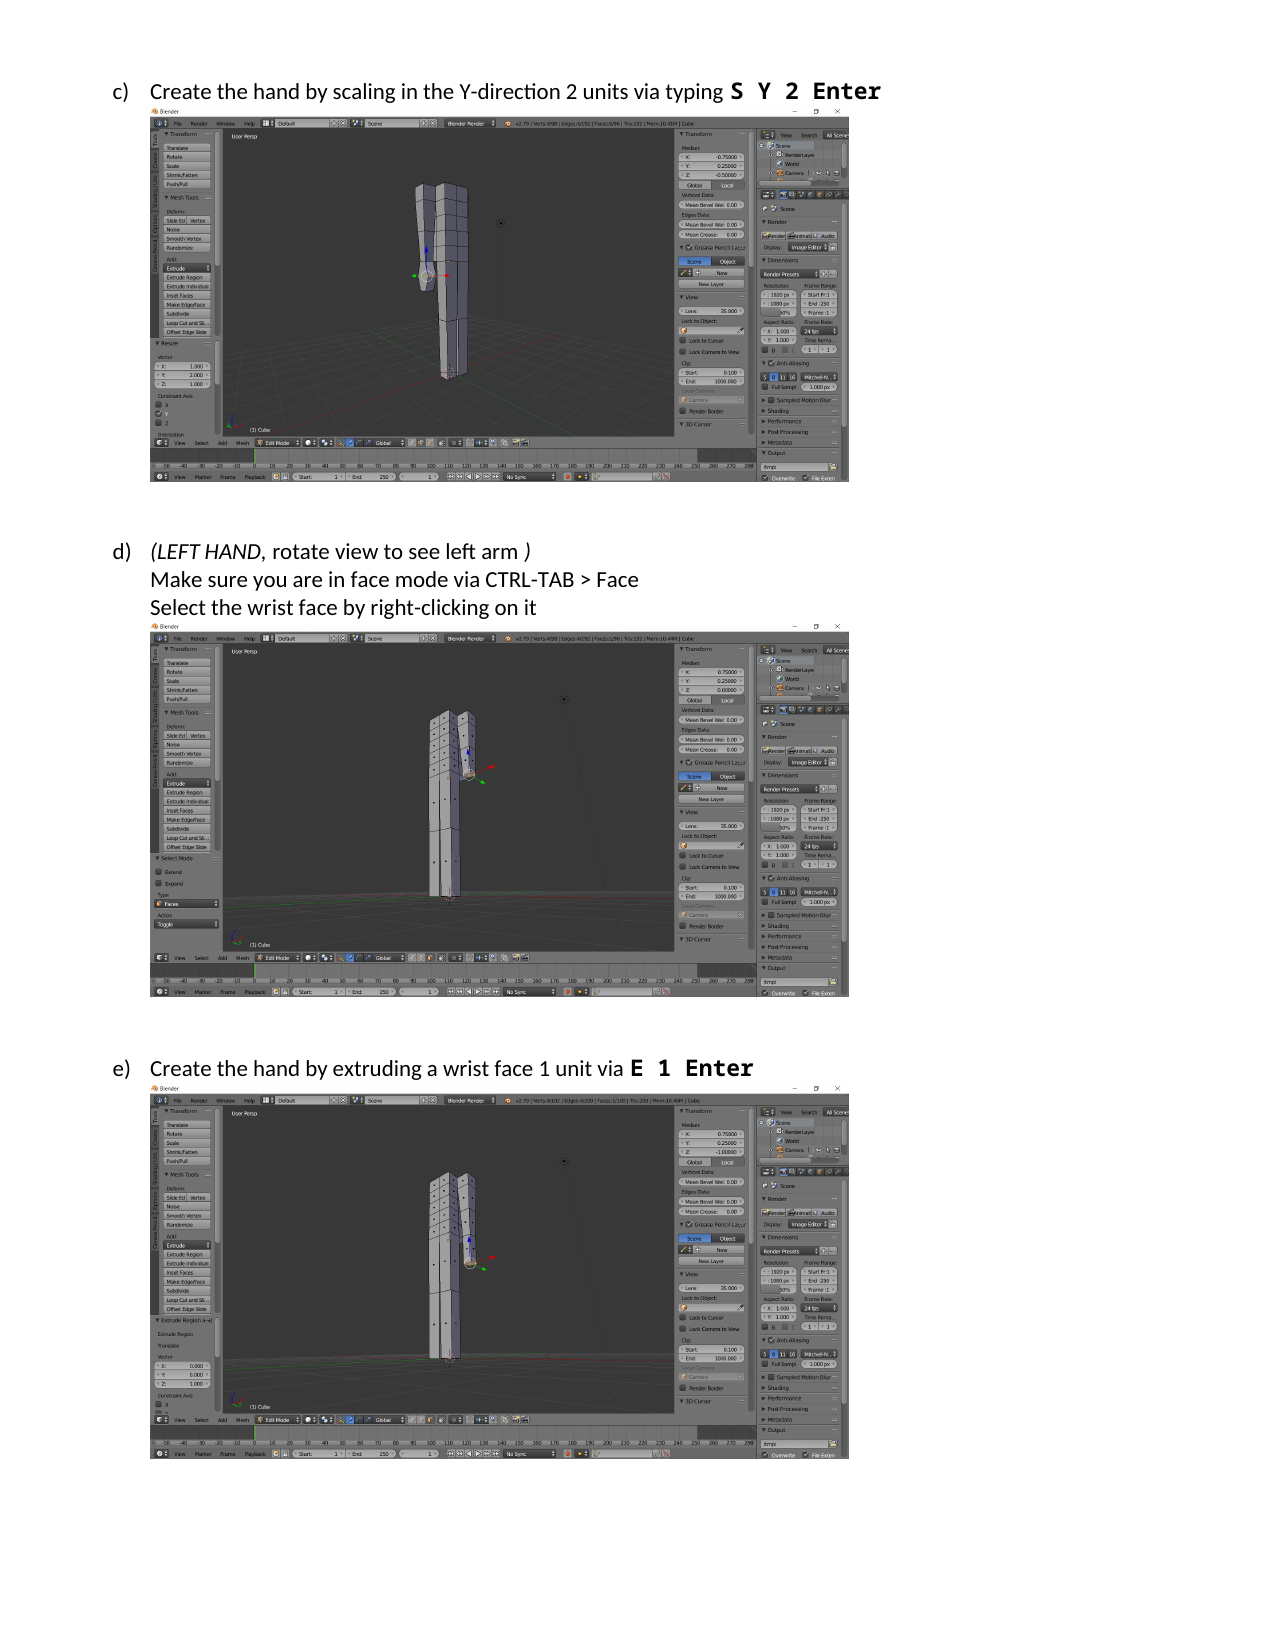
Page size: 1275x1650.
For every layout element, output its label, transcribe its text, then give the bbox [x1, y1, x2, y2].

list Create the hand by extruding a wrist face 1 unit via E 1 Enter [112, 1052, 1200, 1459]
list Create the hand by scaling in the Y-direction 2 units via typing S Y 2 Enter [112, 75, 1200, 481]
list (LEFT HAND, rotate view to see left arm ) Make sure you are in face mode via CTRL-TAB > Face Select the wrist face by right-clicking on it [112, 537, 1200, 996]
